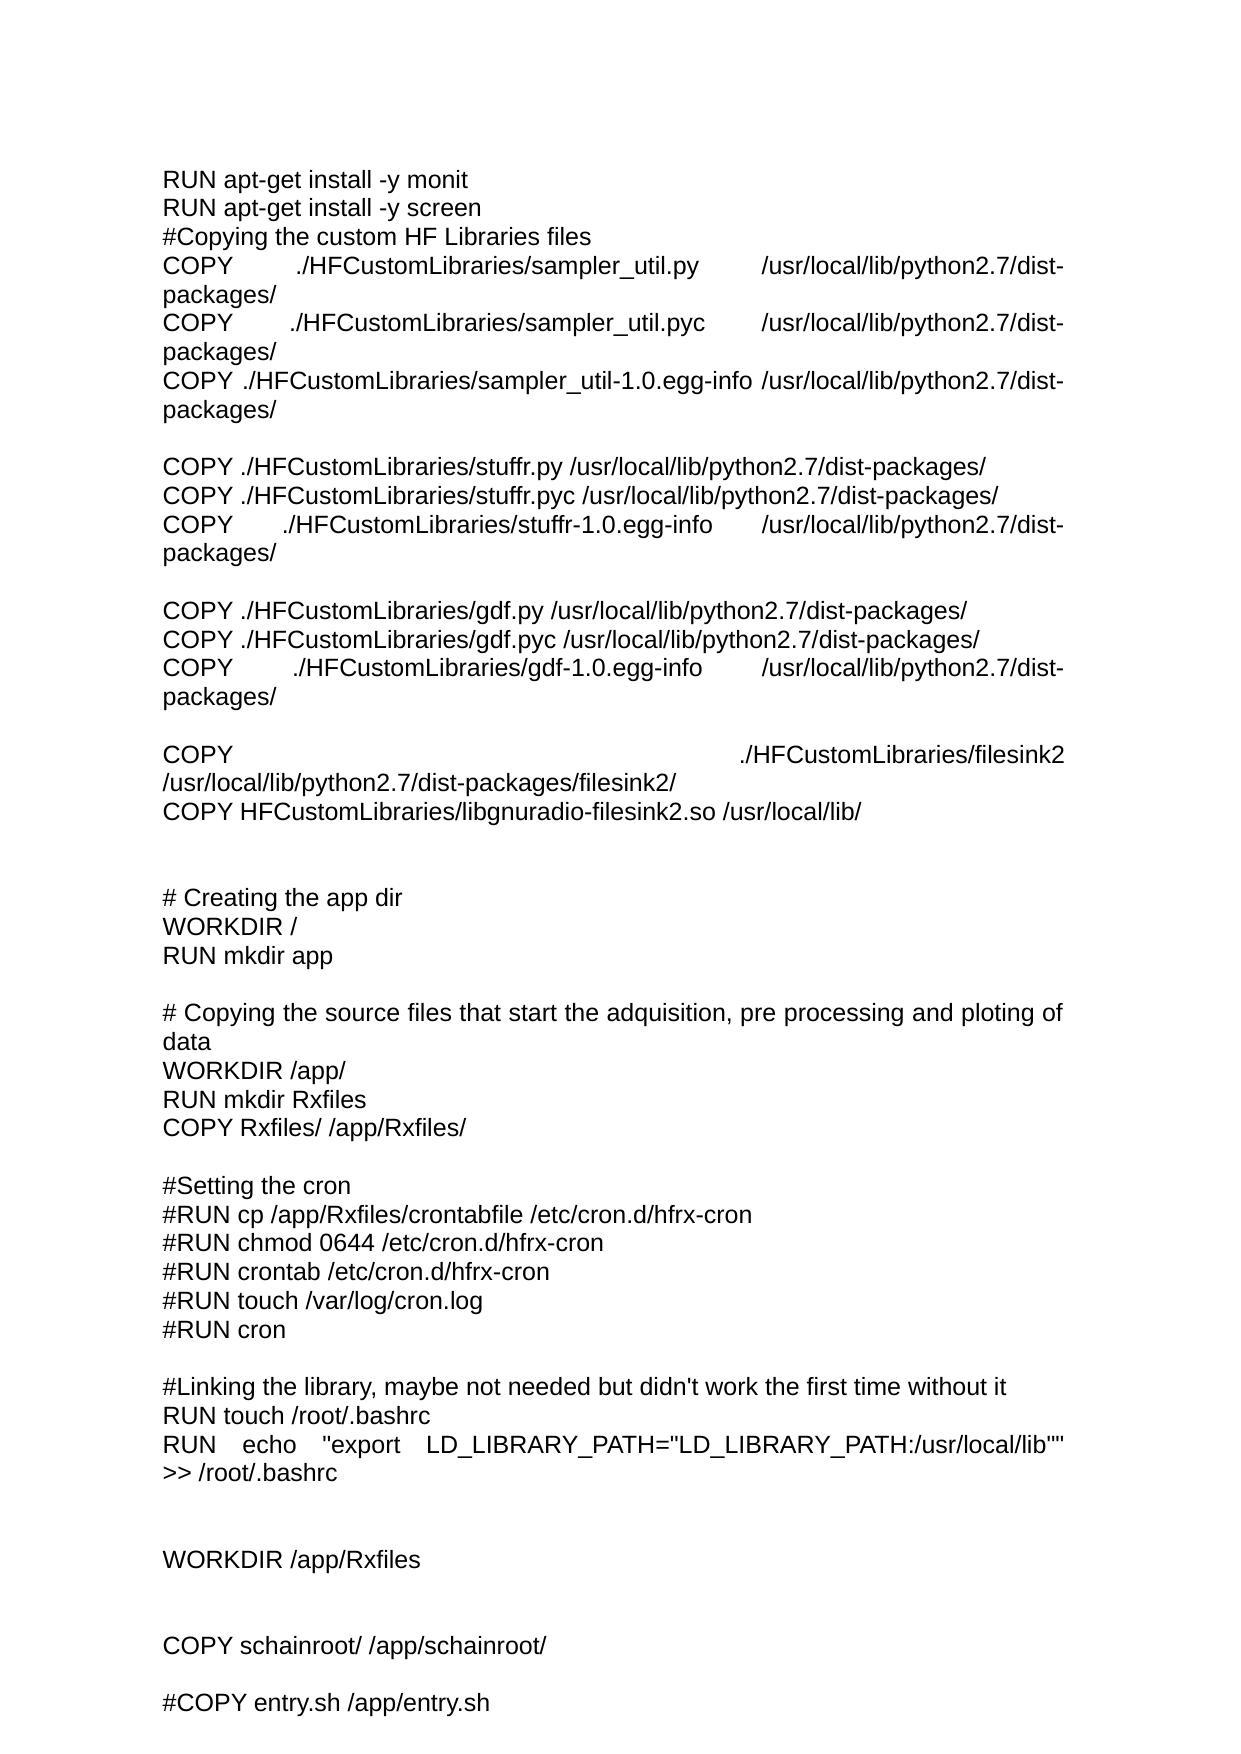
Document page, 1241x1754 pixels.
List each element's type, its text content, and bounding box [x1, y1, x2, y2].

text #RUN cron [162, 1314, 1065, 1343]
text RUN apt-get install -y monit [162, 164, 1065, 193]
text COPY ./HFCustomLibraries/gdf.pyc /usr/local/lib/python2.7/dist-packages/ [162, 624, 1065, 653]
text COPY ./HFCustomLibraries/stuffr.py /usr/local/lib/python2.7/dist-packages/ [162, 452, 1065, 481]
text WORKDIR / [162, 912, 1065, 941]
text COPY ./HFCustomLibraries/filesink2 /usr/local/lib/python2.7/dist-packages/filesink2/ [162, 739, 1065, 797]
text COPY ./HFCustomLibraries/sampler_util.pyc /usr/local/lib/python2.7/dist-packages/ [162, 308, 1065, 366]
text RUN echo "export LD_LIBRARY_PATH="LD_LIBRARY_PATH:/usr/local/lib"" >> /root/.bashrc [162, 1429, 1065, 1487]
text #RUN touch /var/log/cron.log [162, 1286, 1065, 1314]
text COPY ./HFCustomLibraries/sampler_util.py /usr/local/lib/python2.7/dist-packages/ [162, 251, 1065, 308]
text # Copying the source files that start the adquisition, pre processing and ploting of data [162, 998, 1065, 1056]
text COPY ./HFCustomLibraries/stuffr-1.0.egg-info /usr/local/lib/python2.7/dist-packages/ [162, 509, 1065, 567]
text #RUN crontab /etc/cron.d/hfrx-cron [162, 1257, 1065, 1286]
text COPY ./HFCustomLibraries/sampler_util-1.0.egg-info /usr/local/lib/python2.7/dist-packages/ [162, 366, 1065, 423]
text COPY schainroot/ /app/schainroot/ [162, 1631, 1065, 1659]
text #Setting the cron [162, 1171, 1065, 1199]
text #COPY entry.sh /app/entry.sh [162, 1688, 1065, 1717]
text COPY ./HFCustomLibraries/gdf.py /usr/local/lib/python2.7/dist-packages/ [162, 596, 1065, 624]
text #Linking the library, maybe not needed but didn't work the first time without it [162, 1372, 1065, 1401]
text # Creating the app dir [162, 883, 1065, 912]
text COPY Rxfiles/ /app/Rxfiles/ [162, 1113, 1065, 1142]
text #Copying the custom HF Libraries files [162, 222, 1065, 251]
text RUN mkdir Rxfiles [162, 1084, 1065, 1113]
text #RUN cp /app/Rxfiles/crontabfile /etc/cron.d/hfrx-cron [162, 1199, 1065, 1228]
text WORKDIR /app/ [162, 1056, 1065, 1084]
text RUN touch /root/.bashrc [162, 1401, 1065, 1429]
text COPY ./HFCustomLibraries/stuffr.pyc /usr/local/lib/python2.7/dist-packages/ [162, 481, 1065, 509]
text COPY ./HFCustomLibraries/gdf-1.0.egg-info /usr/local/lib/python2.7/dist-packages/ [162, 653, 1065, 711]
text WORKDIR /app/Rxfiles [162, 1544, 1065, 1573]
text RUN mkdir app [162, 941, 1065, 969]
text COPY HFCustomLibraries/libgnuradio-filesink2.so /usr/local/lib/ [162, 797, 1065, 826]
text #RUN chmod 0644 /etc/cron.d/hfrx-cron [162, 1228, 1065, 1257]
text RUN apt-get install -y screen [162, 193, 1065, 222]
